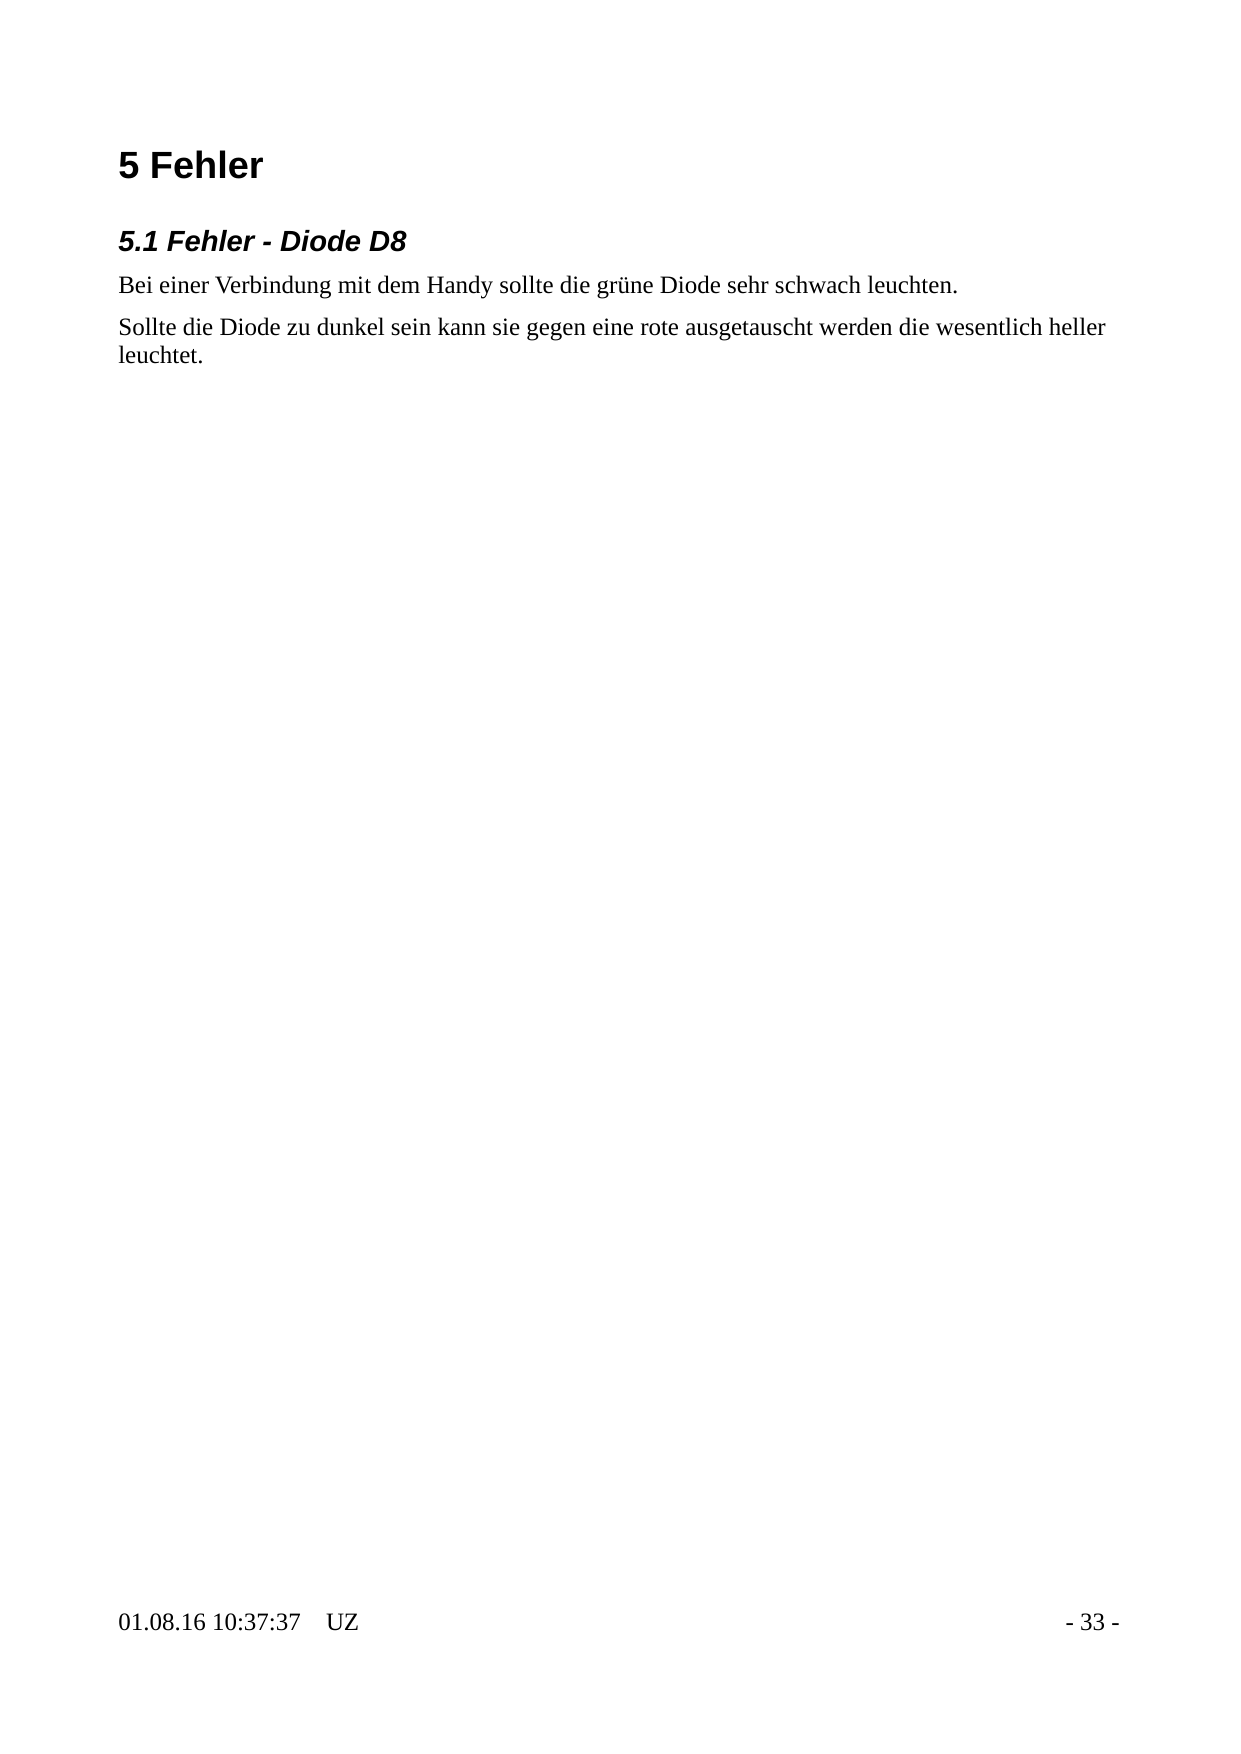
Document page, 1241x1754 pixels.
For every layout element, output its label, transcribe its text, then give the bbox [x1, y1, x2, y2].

subtitle 5 Fehler [118, 143, 1122, 187]
subtitle 5.1 Fehler - Diode D8 [118, 224, 1122, 258]
text Bei einer Verbindung mit dem Handy sollte die grüne Diode sehr schwach leuchten. [118, 270, 1122, 299]
text Sollte die Diode zu dunkel sein kann sie gegen eine rote ausgetauscht werden die wesentlich heller leuchtet. [118, 312, 1122, 369]
